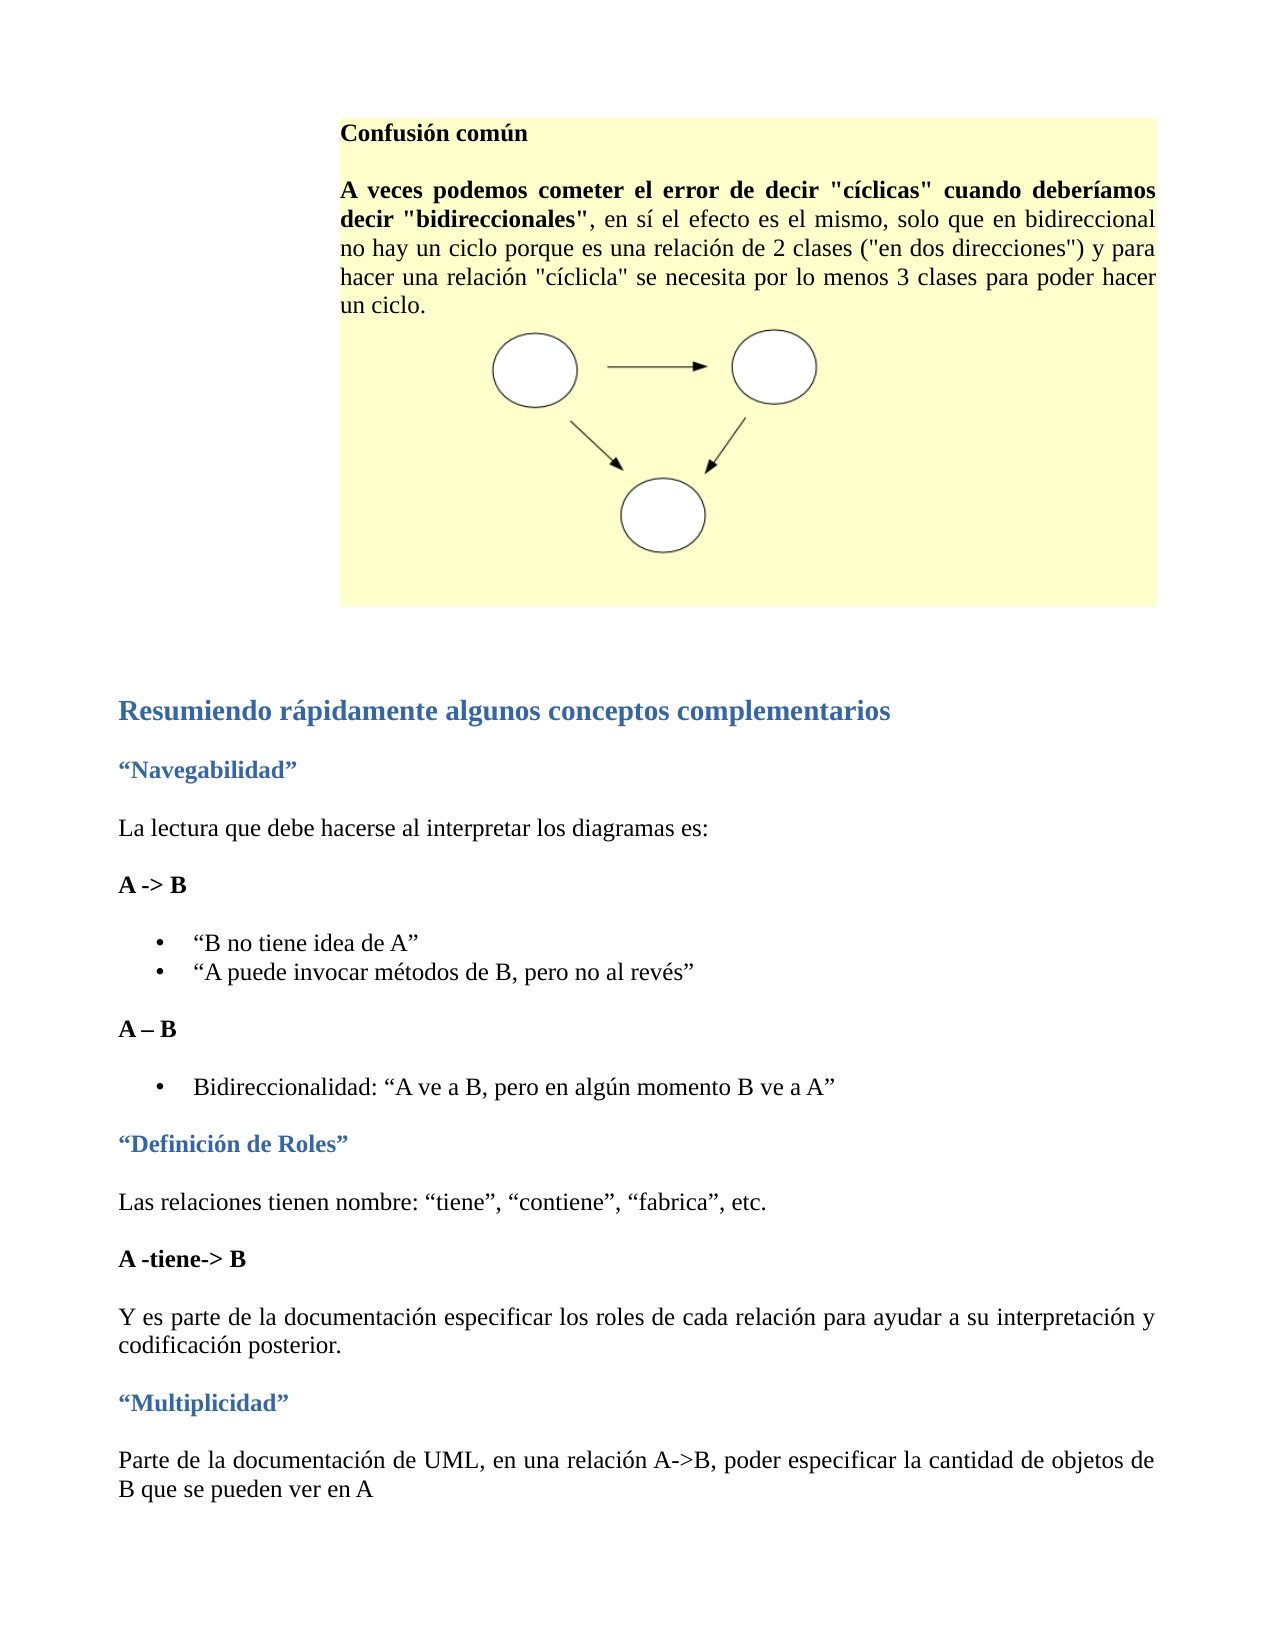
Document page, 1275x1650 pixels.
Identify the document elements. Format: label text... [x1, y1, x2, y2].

text “Definición de Roles” [118, 1129, 1157, 1158]
text “Navegabilidad” [118, 755, 1157, 784]
text A -tiene-> B [118, 1244, 1157, 1273]
text Confusión común [340, 118, 1157, 147]
list “B no tiene idea de A” [156, 928, 1157, 957]
text A veces podemos cometer el error de decir "cíclicas" cuando deberíamos decir "bidireccionales", en sí el efecto es el mismo, solo que en bidireccional no hay un ciclo porque es una relación de 2 clases ("en dos direcciones") y para hacer una relación "cíclicla" se necesita por lo menos 3 clases para poder hacer un ciclo. [340, 176, 1157, 319]
list “A puede invocar métodos de B, pero no al revés” [156, 957, 1157, 985]
picture [483, 319, 833, 569]
list Bidireccionalidad: “A ve a B, pero en algún momento B ve a A” [156, 1072, 1157, 1100]
text Y es parte de la documentación especificar los roles de cada relación para ayudar a su interpretación y codificación posterior. [118, 1302, 1157, 1359]
text Parte de la documentación de UML, en una relación A->B, poder especificar la cantidad de objetos de B que se pueden ver en A [118, 1445, 1157, 1503]
text A – B [118, 1014, 1157, 1043]
text La lectura que debe hacerse al interpretar los diagramas es: [118, 813, 1157, 842]
text A -> B [118, 870, 1157, 899]
text “Multiplicidad” [118, 1388, 1157, 1417]
text Resumiendo rápidamente algunos conceptos complementarios [118, 693, 1157, 727]
text Las relaciones tienen nombre: “tiene”, “contiene”, “fabrica”, etc. [118, 1187, 1157, 1215]
